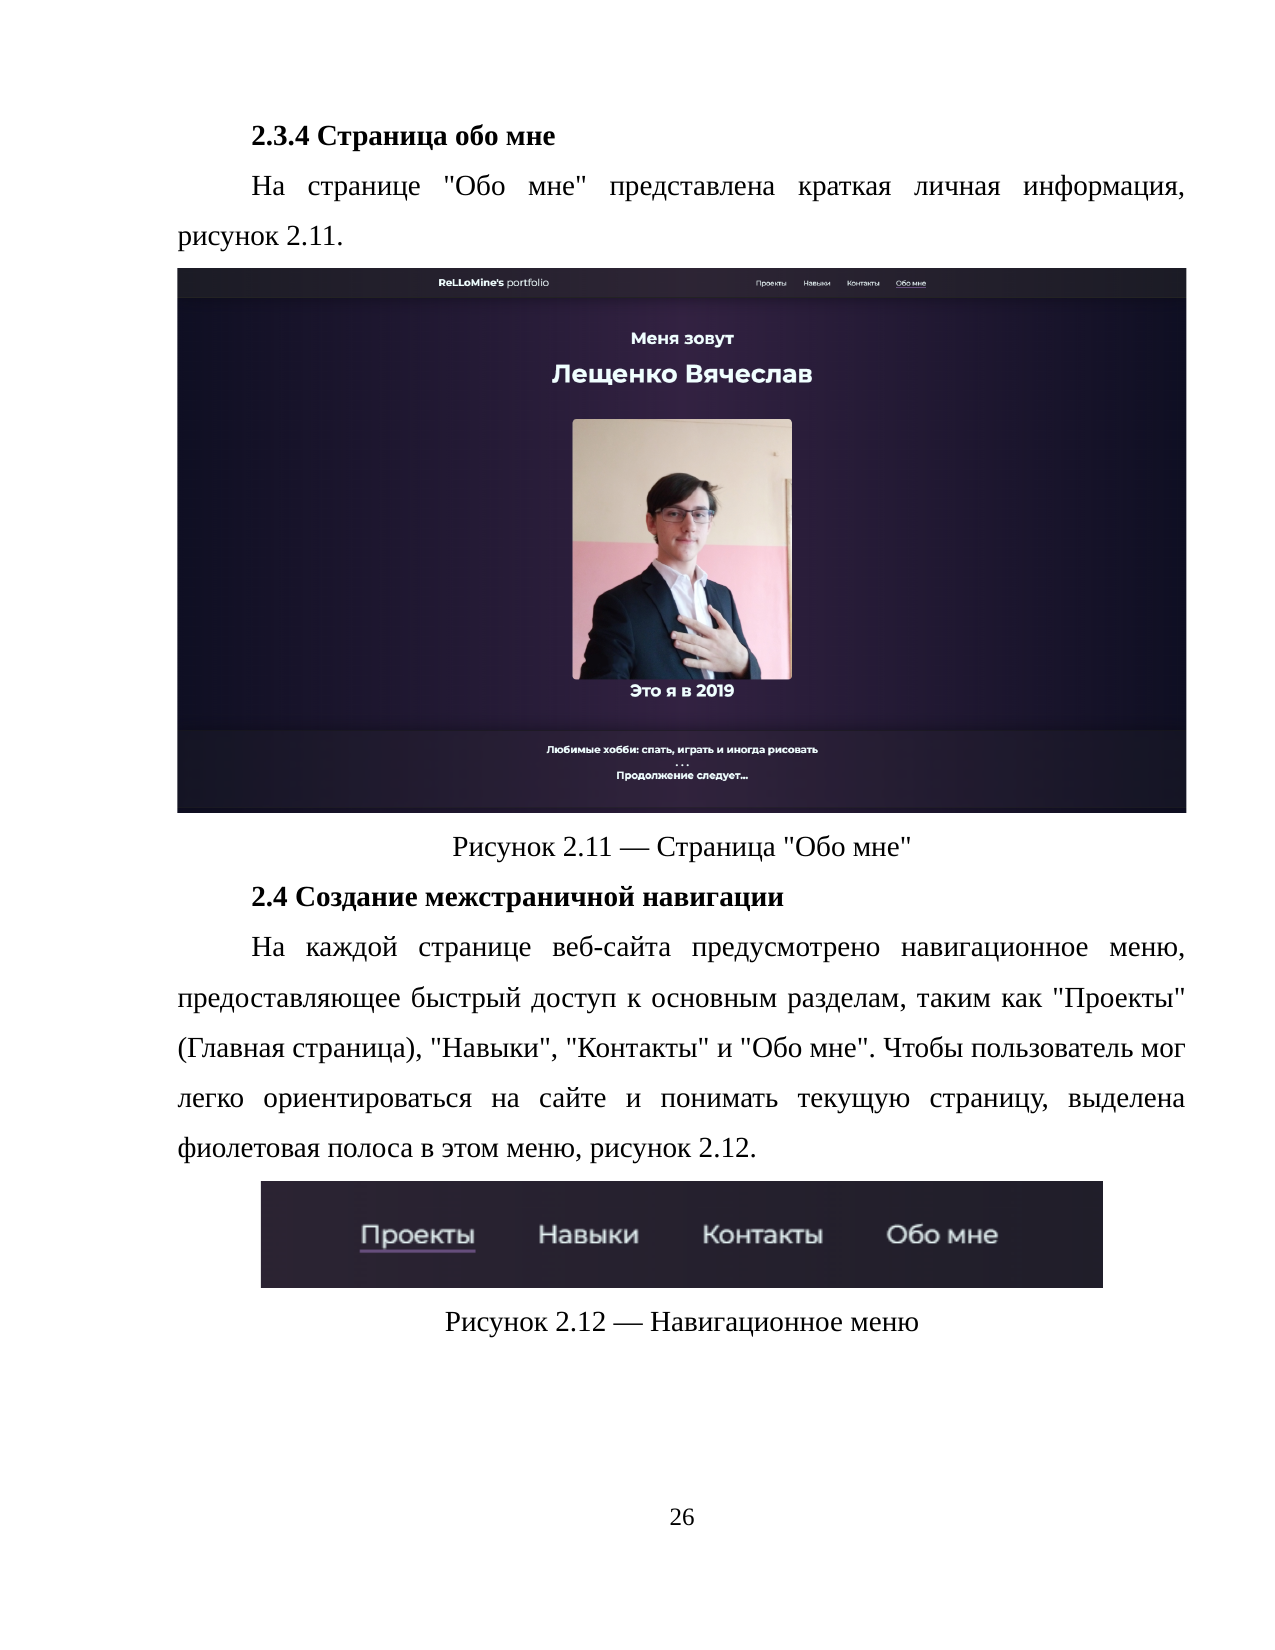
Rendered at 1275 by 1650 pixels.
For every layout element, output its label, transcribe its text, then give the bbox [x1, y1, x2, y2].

text Рисунок 2.11 — Страница "Обо мне" [177, 829, 1186, 863]
text На каждой странице веб-сайта предусмотрено навигационное меню, предоставляющее быстрый доступ к основным разделам, таким как "Проекты" (Главная страница), "Навыки", "Контакты" и "Обо мне". Чтобы пользователь мог легко ориентироваться на сайте и понимать текущую страницу, выделена фиолетовая полоса в этом меню, рисунок 2.12. [177, 929, 1186, 1164]
picture [177, 268, 1187, 813]
title 2.4 Создание межстраничной навигации [177, 879, 1186, 913]
text На странице "Обо мне" представлена краткая личная информация, рисунок 2.11. [177, 168, 1186, 252]
picture [260, 1181, 1103, 1288]
text Рисунок 2.12 — Навигационное меню [177, 1304, 1186, 1337]
title 2.3.4 Страница обо мне [177, 118, 1186, 152]
